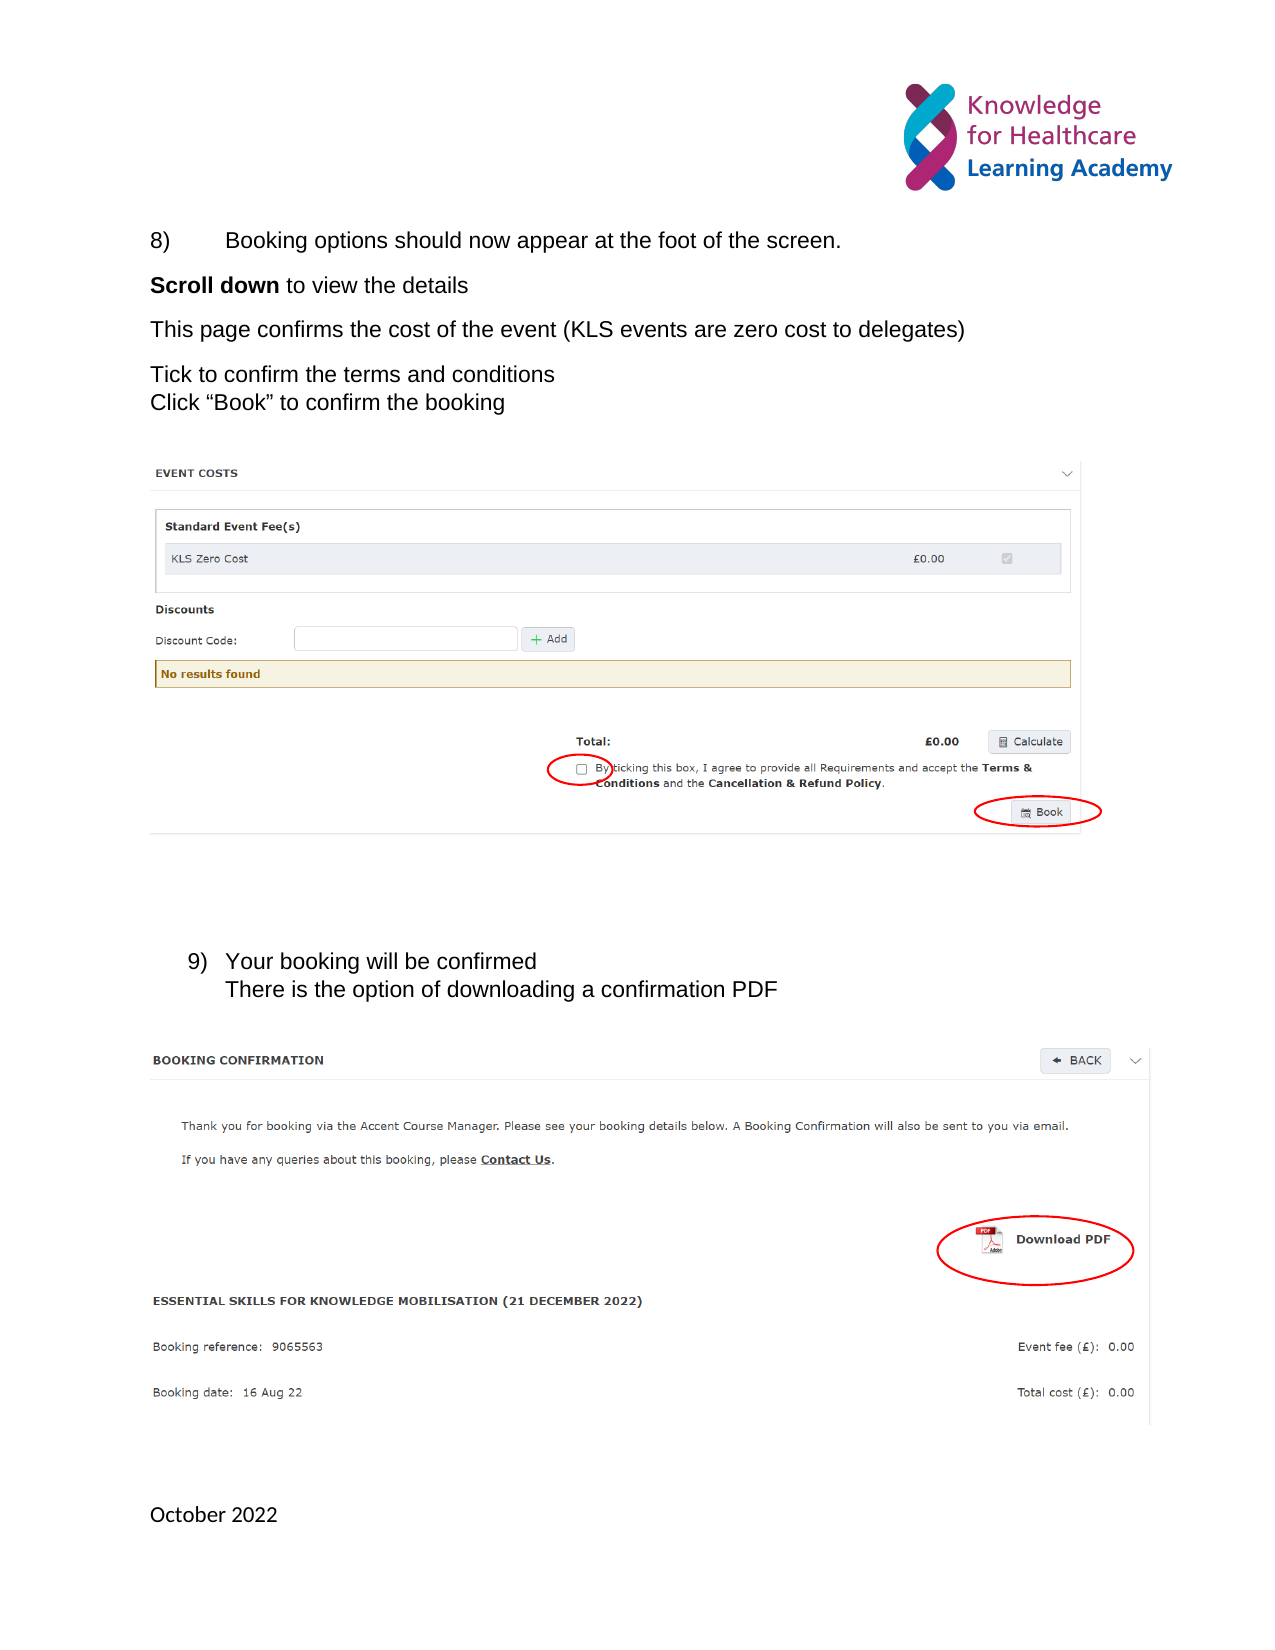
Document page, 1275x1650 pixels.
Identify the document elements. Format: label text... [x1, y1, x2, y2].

list Tick to confirm the terms and conditions [150, 361, 1181, 387]
list Click “Book” to confirm the booking [150, 389, 1181, 415]
list Booking options should now appear at the foot of the screen. [150, 227, 1181, 253]
text This page confirms the cost of the event (KLS events are zero cost to delegates) [150, 316, 1181, 342]
text Scroll down to view the details [150, 272, 1181, 298]
list There is the option of downloading a confirmation PDF [225, 976, 1181, 1002]
list Your booking will be confirmed [187, 948, 1181, 974]
